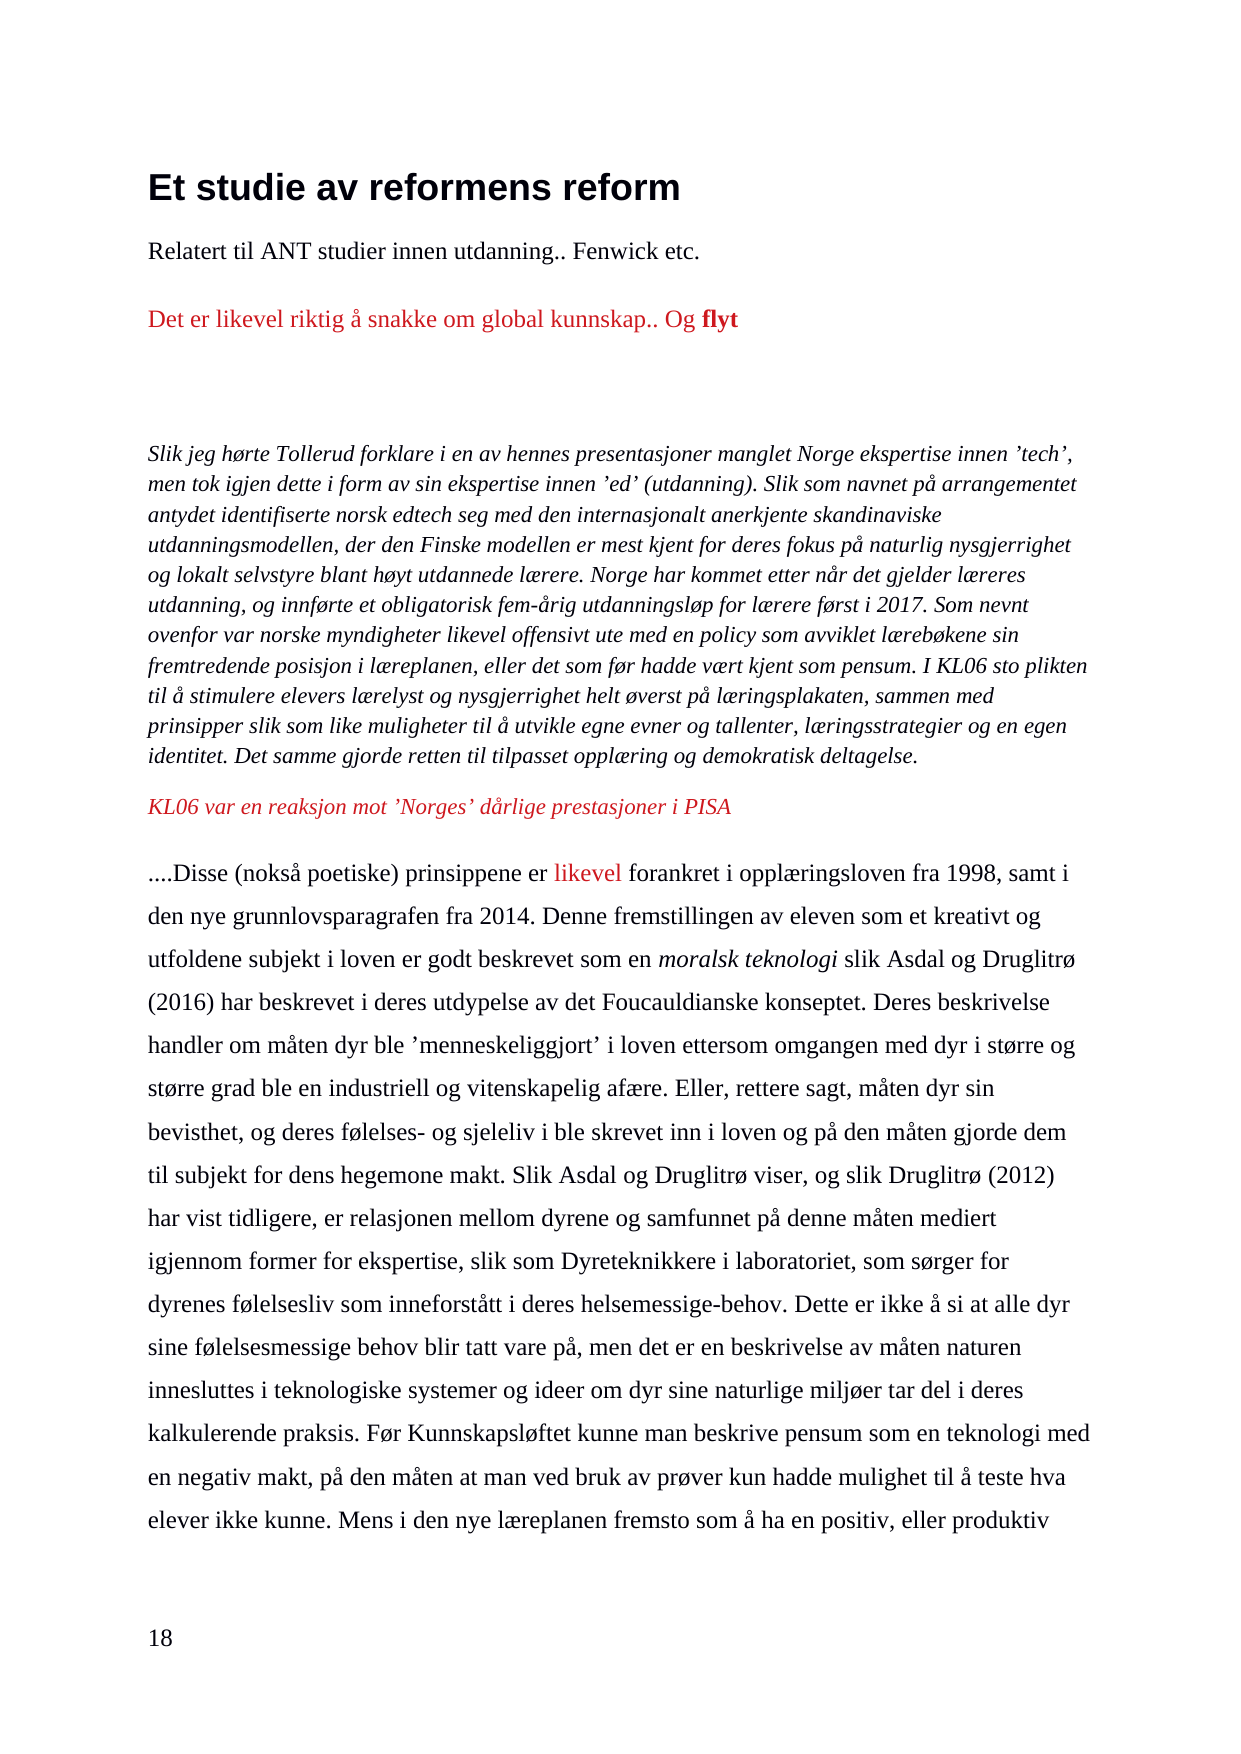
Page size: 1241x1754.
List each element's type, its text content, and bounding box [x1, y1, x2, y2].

text Det er likevel riktig å snakke om global kunnskap.. Og flyt [148, 304, 1092, 333]
text Slik jeg hørte Tollerud forklare i en av hennes presentasjoner manglet Norge ekspertise innen ’tech’, men tok igjen dette i form av sin ekspertise innen ’ed’ (utdanning). Slik som navnet på arrangementet antydet identifiserte norsk edtech seg med den internasjonalt anerkjente skandinaviske utdanningsmodellen, der den Finske modellen er mest kjent for deres fokus på naturlig nysgjerrighet og lokalt selvstyre blant høyt utdannede lærere. Norge har kommet etter når det gjelder læreres utdanning, og innførte et obligatorisk fem-årig utdanningsløp for lærere først i 2017. Som nevnt ovenfor var norske myndigheter likevel offensivt ute med en policy som avviklet lærebøkene sin fremtredende posisjon i læreplanen, eller det som før hadde vært kjent som pensum. I KL06 sto plikten til å stimulere elevers lærelyst og nysgjerrighet helt øverst på læringsplakaten, sammen med prinsipper slik som like muligheter til å utvikle egne evner og tallenter, læringsstrategier og en egen identitet. Det samme gjorde retten til tilpasset opplæring og demokratisk deltagelse. [148, 440, 1092, 769]
text KL06 var en reaksjon mot ’Norges’ dårlige prestasjoner i PISA [148, 793, 1092, 820]
text Relatert til ANT studier innen utdanning.. Fenwick etc. [148, 236, 1092, 264]
text ....Disse (nokså poetiske) prinsippene er likevel forankret i opplæringsloven fra 1998, samt i den nye grunnlovsparagrafen fra 2014. Denne fremstillingen av eleven som et kreativt og utfoldene subjekt i loven er godt beskrevet som en moralsk teknologi slik Asdal og Druglitrø (2016) har beskrevet i deres utdypelse av det Foucauldianske konseptet. Deres beskrivelse handler om måten dyr ble ’menneskeliggjort’ i loven ettersom omgangen med dyr i større og større grad ble en industriell og vitenskapelig afære. Eller, rettere sagt, måten dyr sin bevisthet, og deres følelses- og sjeleliv i ble skrevet inn i loven og på den måten gjorde dem til subjekt for dens hegemone makt. Slik Asdal og Druglitrø viser, og slik Druglitrø (2012) har vist tidligere, er relasjonen mellom dyrene og samfunnet på denne måten mediert igjennom former for ekspertise, slik som Dyreteknikkere i laboratoriet, som sørger for dyrenes følelsesliv som inneforstått i deres helsemessige-behov. Dette er ikke å si at alle dyr sine følelsesmessige behov blir tatt vare på, men det er en beskrivelse av måten naturen innesluttes i teknologiske systemer og ideer om dyr sine naturlige miljøer tar del i deres kalkulerende praksis. Før Kunnskapsløftet kunne man beskrive pensum som en teknologi med en negativ makt, på den måten at man ved bruk av prøver kun hadde mulighet til å teste hva elever ikke kunne. Mens i den nye læreplanen fremsto som å ha en positiv, eller produktiv [148, 858, 1092, 1533]
subtitle Et studie av reformens reform [148, 165, 1092, 208]
